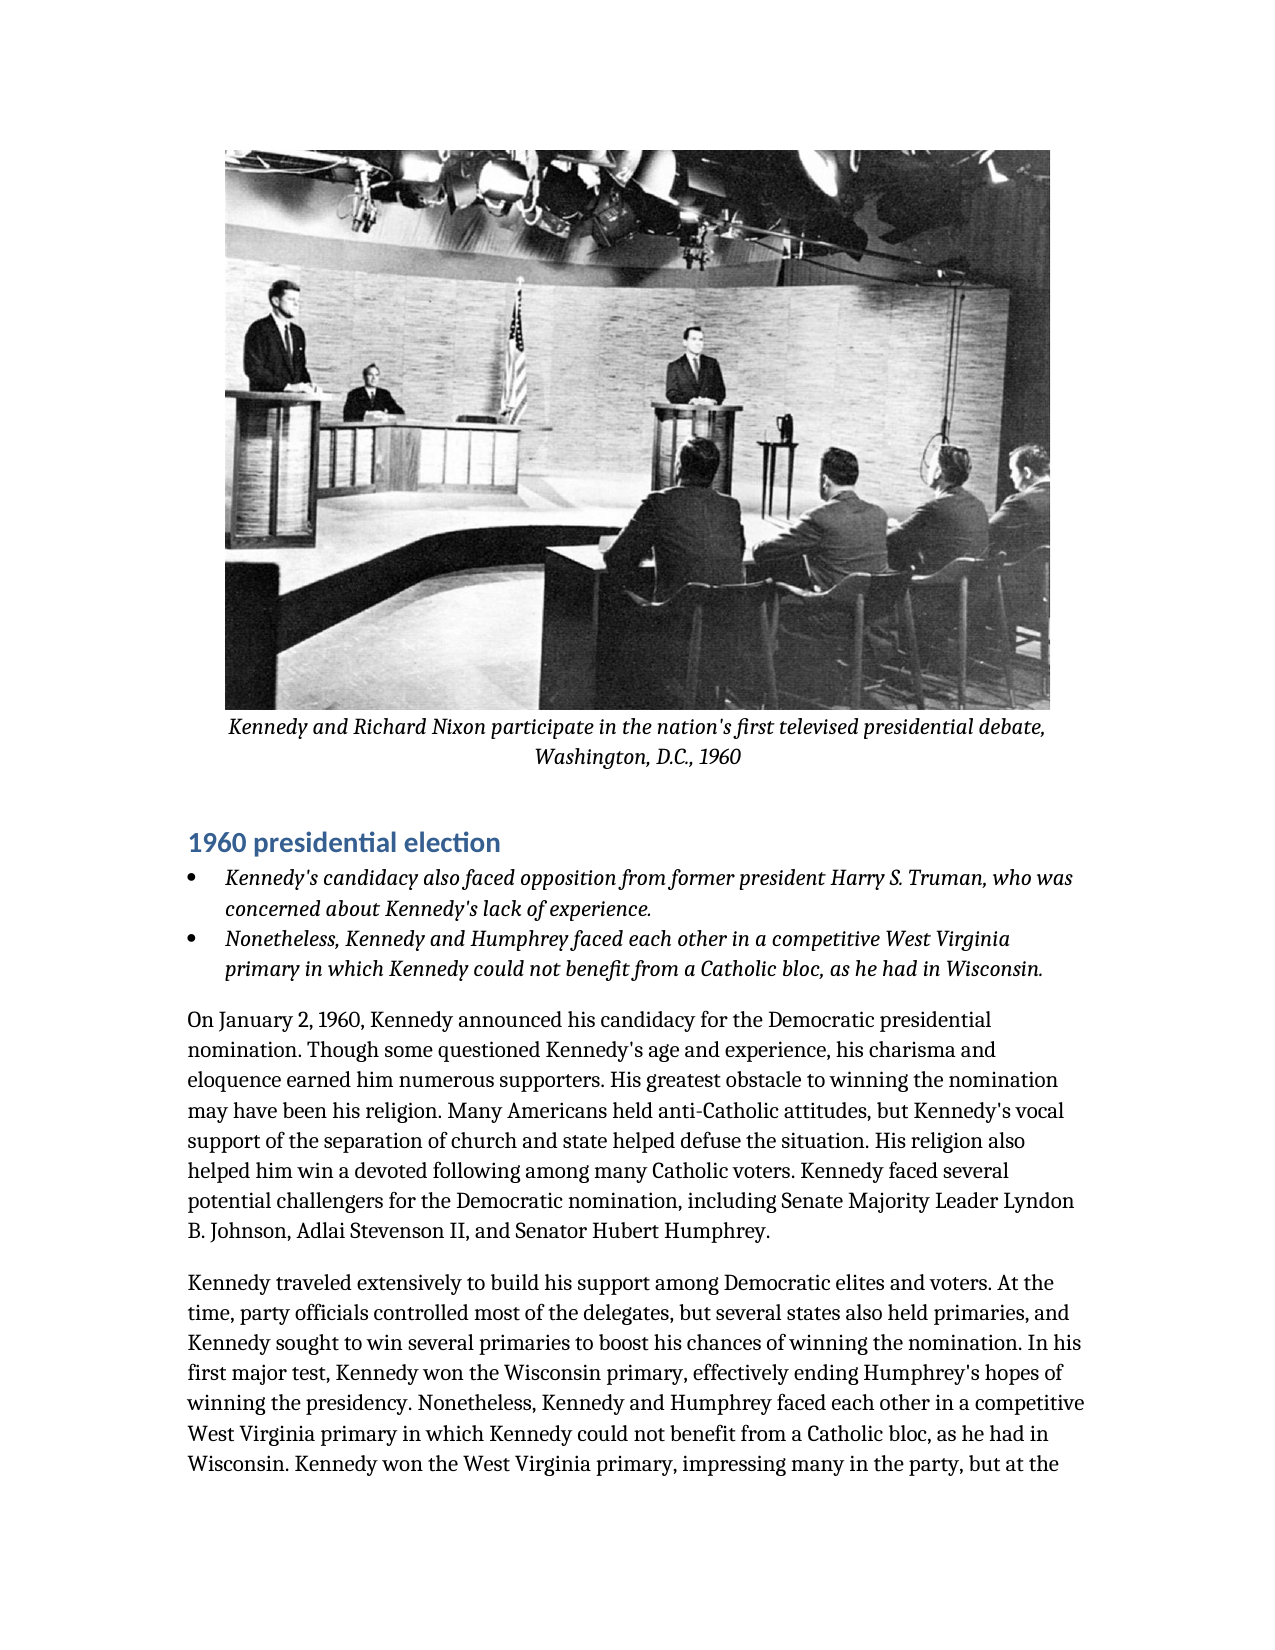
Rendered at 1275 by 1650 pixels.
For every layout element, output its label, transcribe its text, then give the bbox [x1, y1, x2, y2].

list Nonetheless, Kennedy and Humphrey faced each other in a competitive West Virginia primary in which Kennedy could not benefit from a Catholic bloc, as he had in Wisconsin. [187, 926, 1087, 982]
list Kennedy's candidacy also faced opposition from former president Harry S. Truman, who was concerned about Kennedy's lack of experience. [187, 865, 1087, 922]
text On January 2, 1960, Kennedy announced his candidacy for the Democratic presidential nomination. Though some questioned Kennedy's age and experience, his charisma and eloquence earned him numerous supporters. His greatest obstacle to winning the nomination may have been his religion. Many Americans held anti-Catholic attitudes, but Kennedy's vocal support of the separation of church and state helped defuse the situation. His religion also helped him win a devoted following among many Catholic voters. Kennedy faced several potential challengers for the Democratic nomination, including Senate Majority Leader Lyndon B. Johnson, Adlai Stevenson II, and Senator Hubert Humphrey. [187, 1007, 1087, 1245]
text Kennedy traveled extensively to build his support among Democratic elites and voters. At the time, party officials controlled most of the delegates, but several states also held primaries, and Kennedy sought to win several primaries to boost his chances of winning the nomination. In his first major test, Kennedy won the Wisconsin primary, effectively ending Humphrey's hopes of winning the presidency. Nonetheless, Kennedy and Humphrey faced each other in a competitive West Virginia primary in which Kennedy could not benefit from a Catholic bloc, as he had in Wisconsin. Kennedy won the West Virginia primary, impressing many in the party, but at the [187, 1269, 1087, 1477]
text Kennedy and Richard Nixon participate in the nation's first televised presidential debate, Washington, D.C., 1960 [187, 150, 1087, 770]
subtitle 1960 presidential election [187, 824, 1087, 860]
picture [225, 150, 1050, 710]
